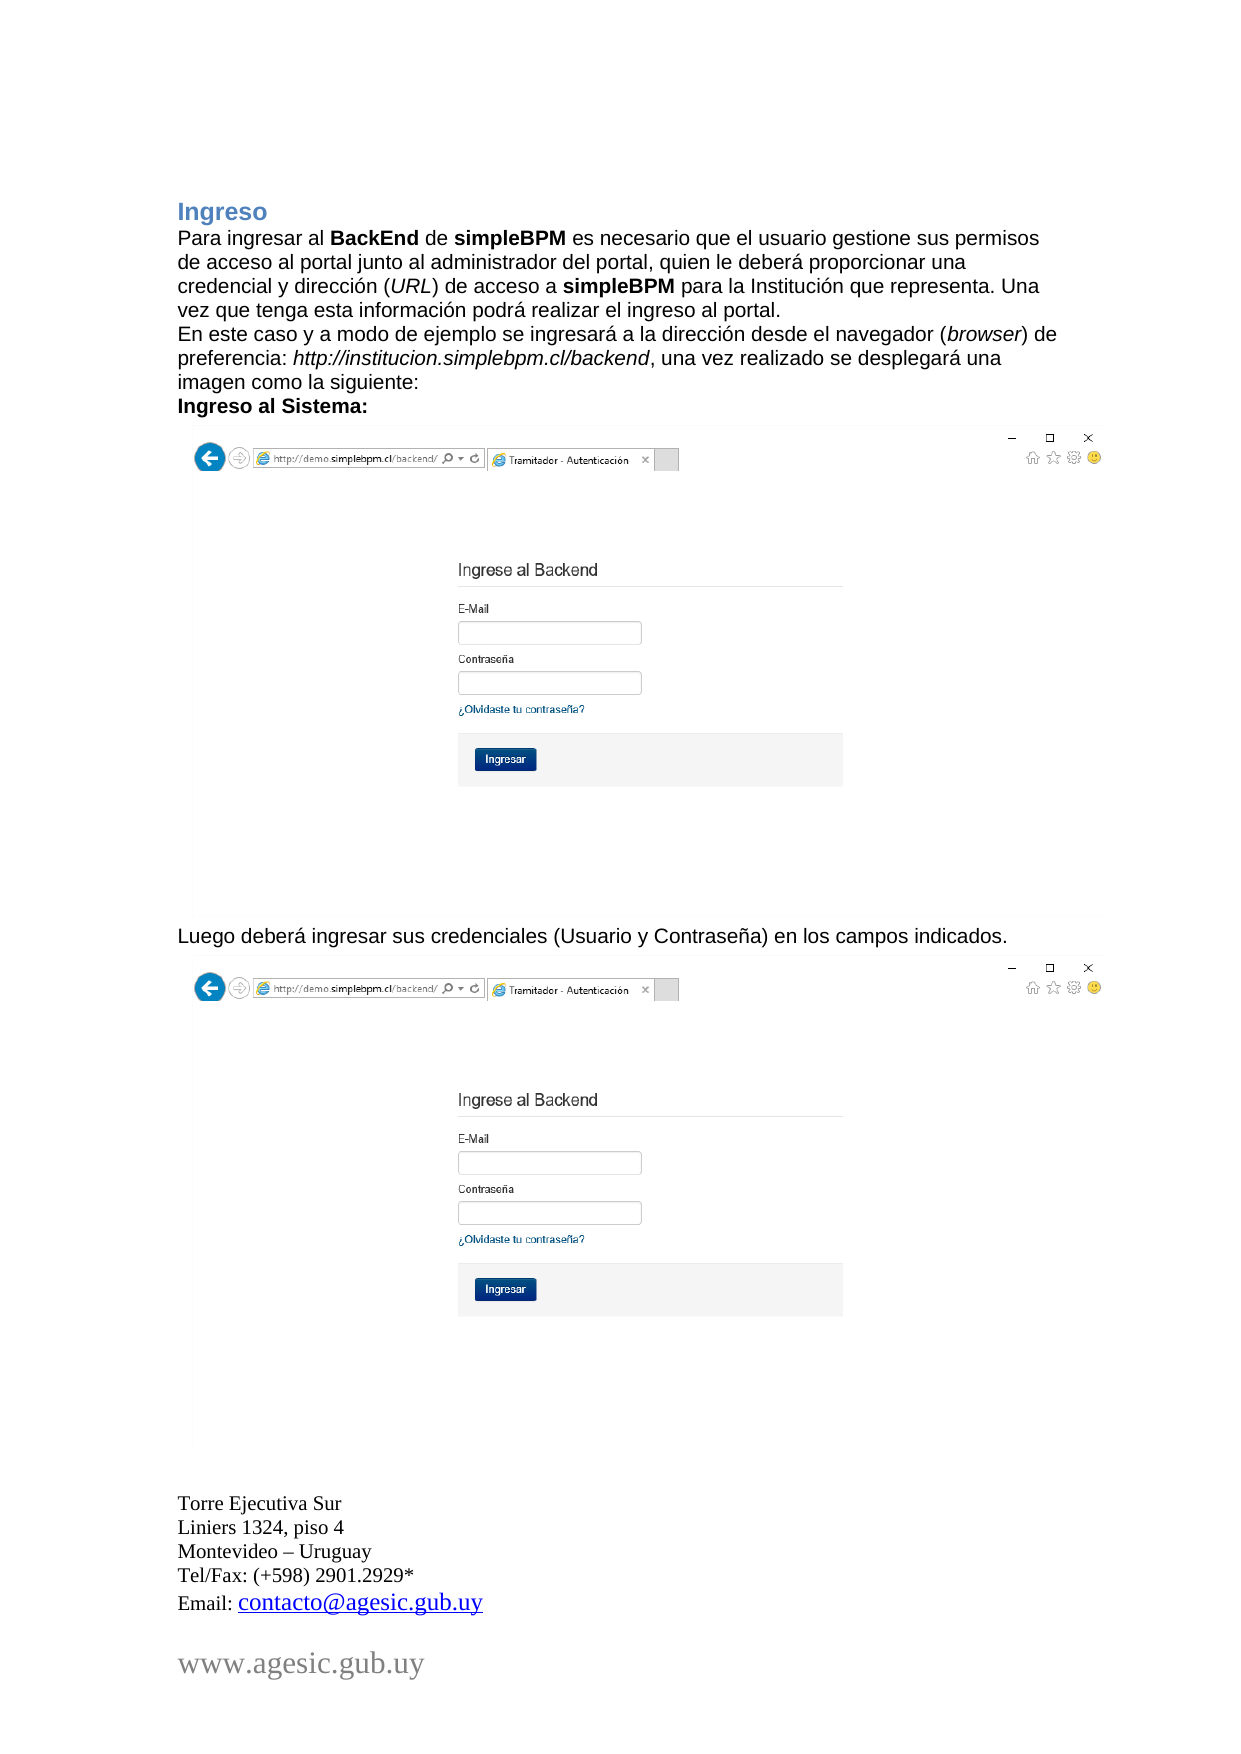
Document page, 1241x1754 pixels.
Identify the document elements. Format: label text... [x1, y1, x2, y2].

picture [192, 955, 1108, 1447]
text Ingreso al Sistema: [177, 394, 1063, 418]
text Luego deberá ingresar sus credenciales (Usuario y Contraseña) en los campos indicados. [177, 924, 1063, 948]
text Para ingresar al BackEnd de simpleBPM es necesario que el usuario gestione sus permisos de acceso al portal junto al administrador del portal, quien le deberá proporcionar una credencial y dirección (URL) de acceso a simpleBPM para la Institución que representa. Una vez que tenga esta información podrá realizar el ingreso al portal. [177, 226, 1063, 322]
text En este caso y a modo de ejemplo se ingresará a la dirección desde el navegador (browser) de preferencia: http://institucion.simplebpm.cl/backend, una vez realizado se desplegará una imagen como la siguiente: [177, 322, 1063, 394]
subtitle Ingreso [177, 197, 1063, 226]
picture [192, 425, 1108, 917]
